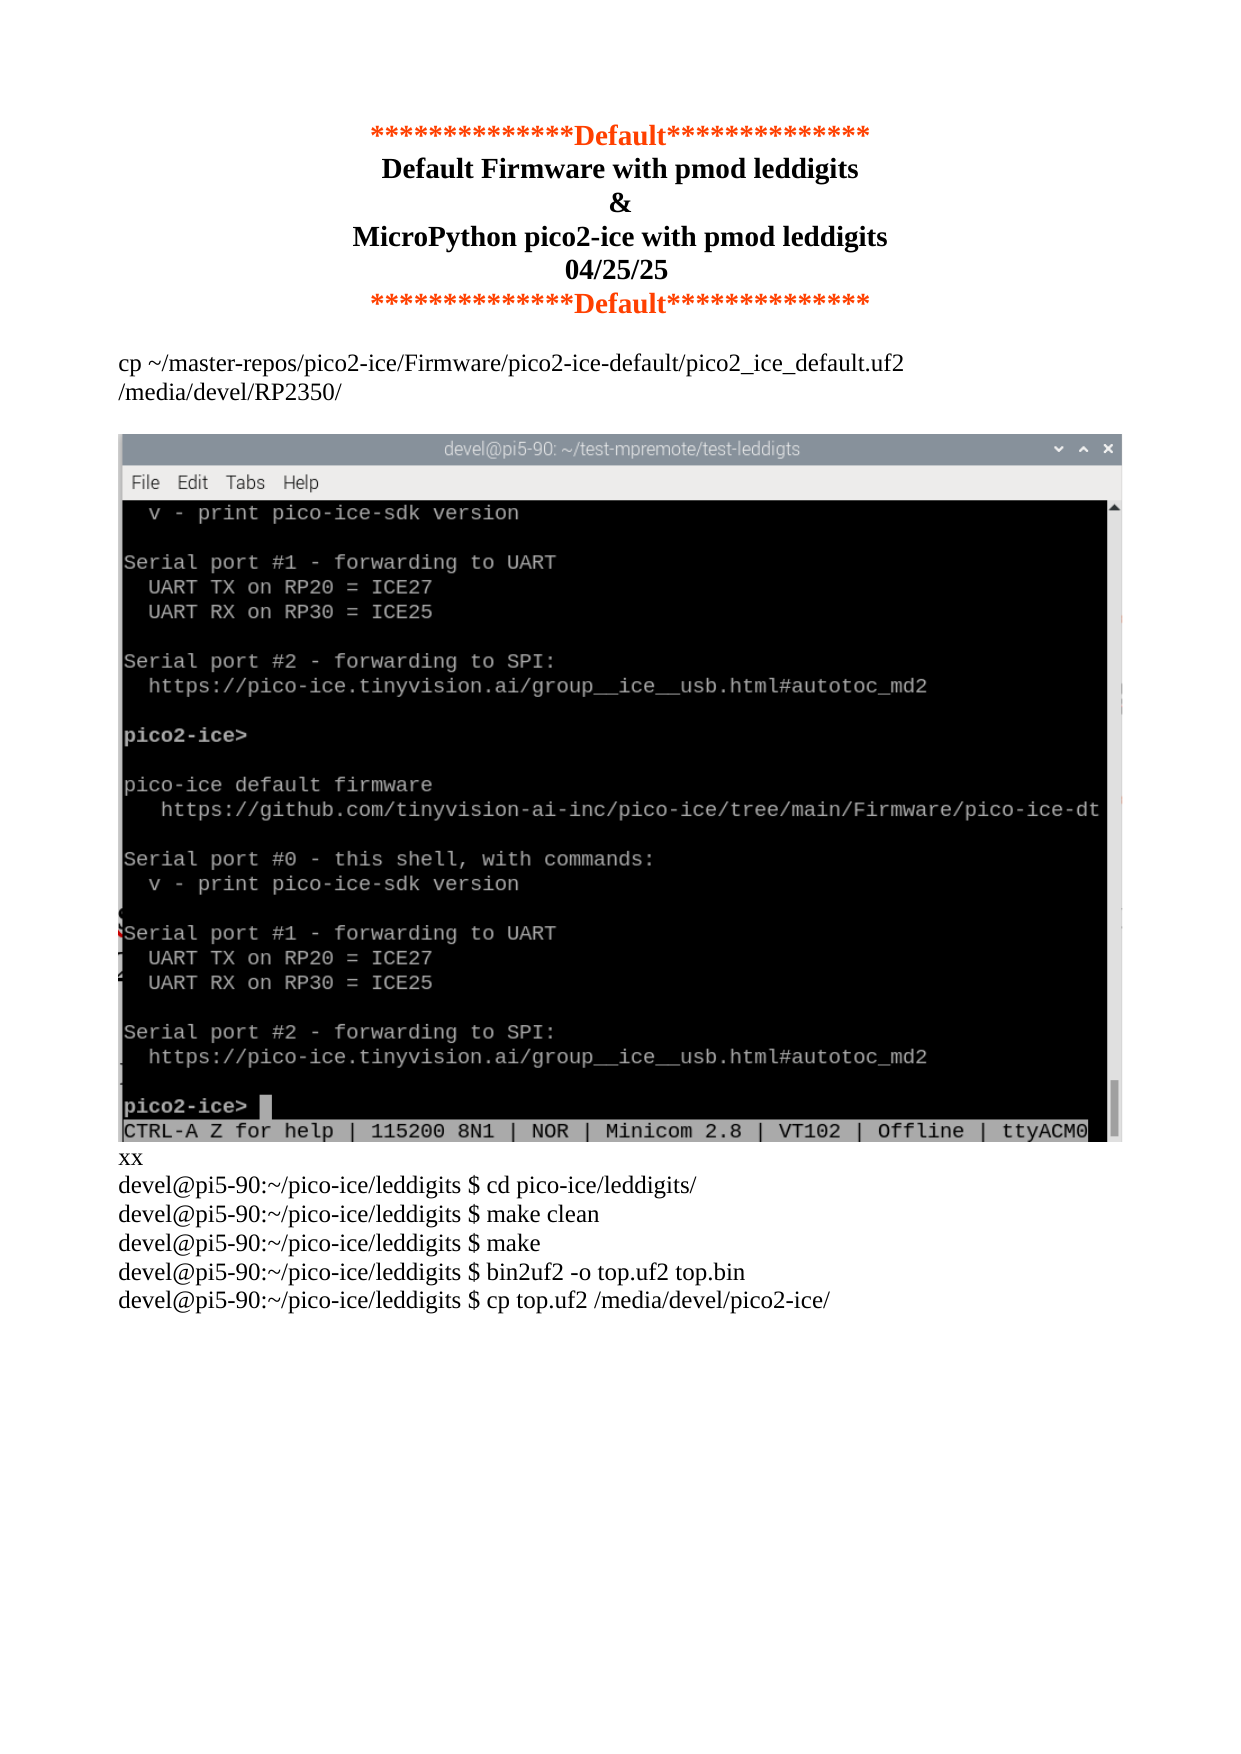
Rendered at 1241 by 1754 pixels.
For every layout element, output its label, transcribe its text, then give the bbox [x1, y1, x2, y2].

text Default Firmware with pmod leddigits [118, 152, 1122, 185]
text xx [118, 1142, 1122, 1171]
text & [118, 185, 1122, 219]
text devel@pi5-90:~/pico-ice/leddigits $ make clean [118, 1199, 1122, 1228]
text cp ~/master-repos/pico2-ice/Firmware/pico2-ice-default/pico2_ice_default.uf2 /media/devel/RP2350/ [118, 348, 1122, 406]
text devel@pi5-90:~/pico-ice/leddigits $ cp top.uf2 /media/devel/pico2-ice/ [118, 1286, 1122, 1314]
text **************Default************** [118, 118, 1122, 152]
text devel@pi5-90:~/pico-ice/leddigits $ make [118, 1228, 1122, 1257]
text MicroPython pico2-ice with pmod leddigits [118, 219, 1122, 252]
text devel@pi5-90:~/pico-ice/leddigits $ cd pico-ice/leddigits/ [118, 1171, 1122, 1199]
picture [118, 434, 1123, 1142]
text 04/25/25 [118, 252, 1122, 286]
text devel@pi5-90:~/pico-ice/leddigits $ bin2uf2 -o top.uf2 top.bin [118, 1257, 1122, 1286]
text **************Default************** [118, 286, 1122, 319]
